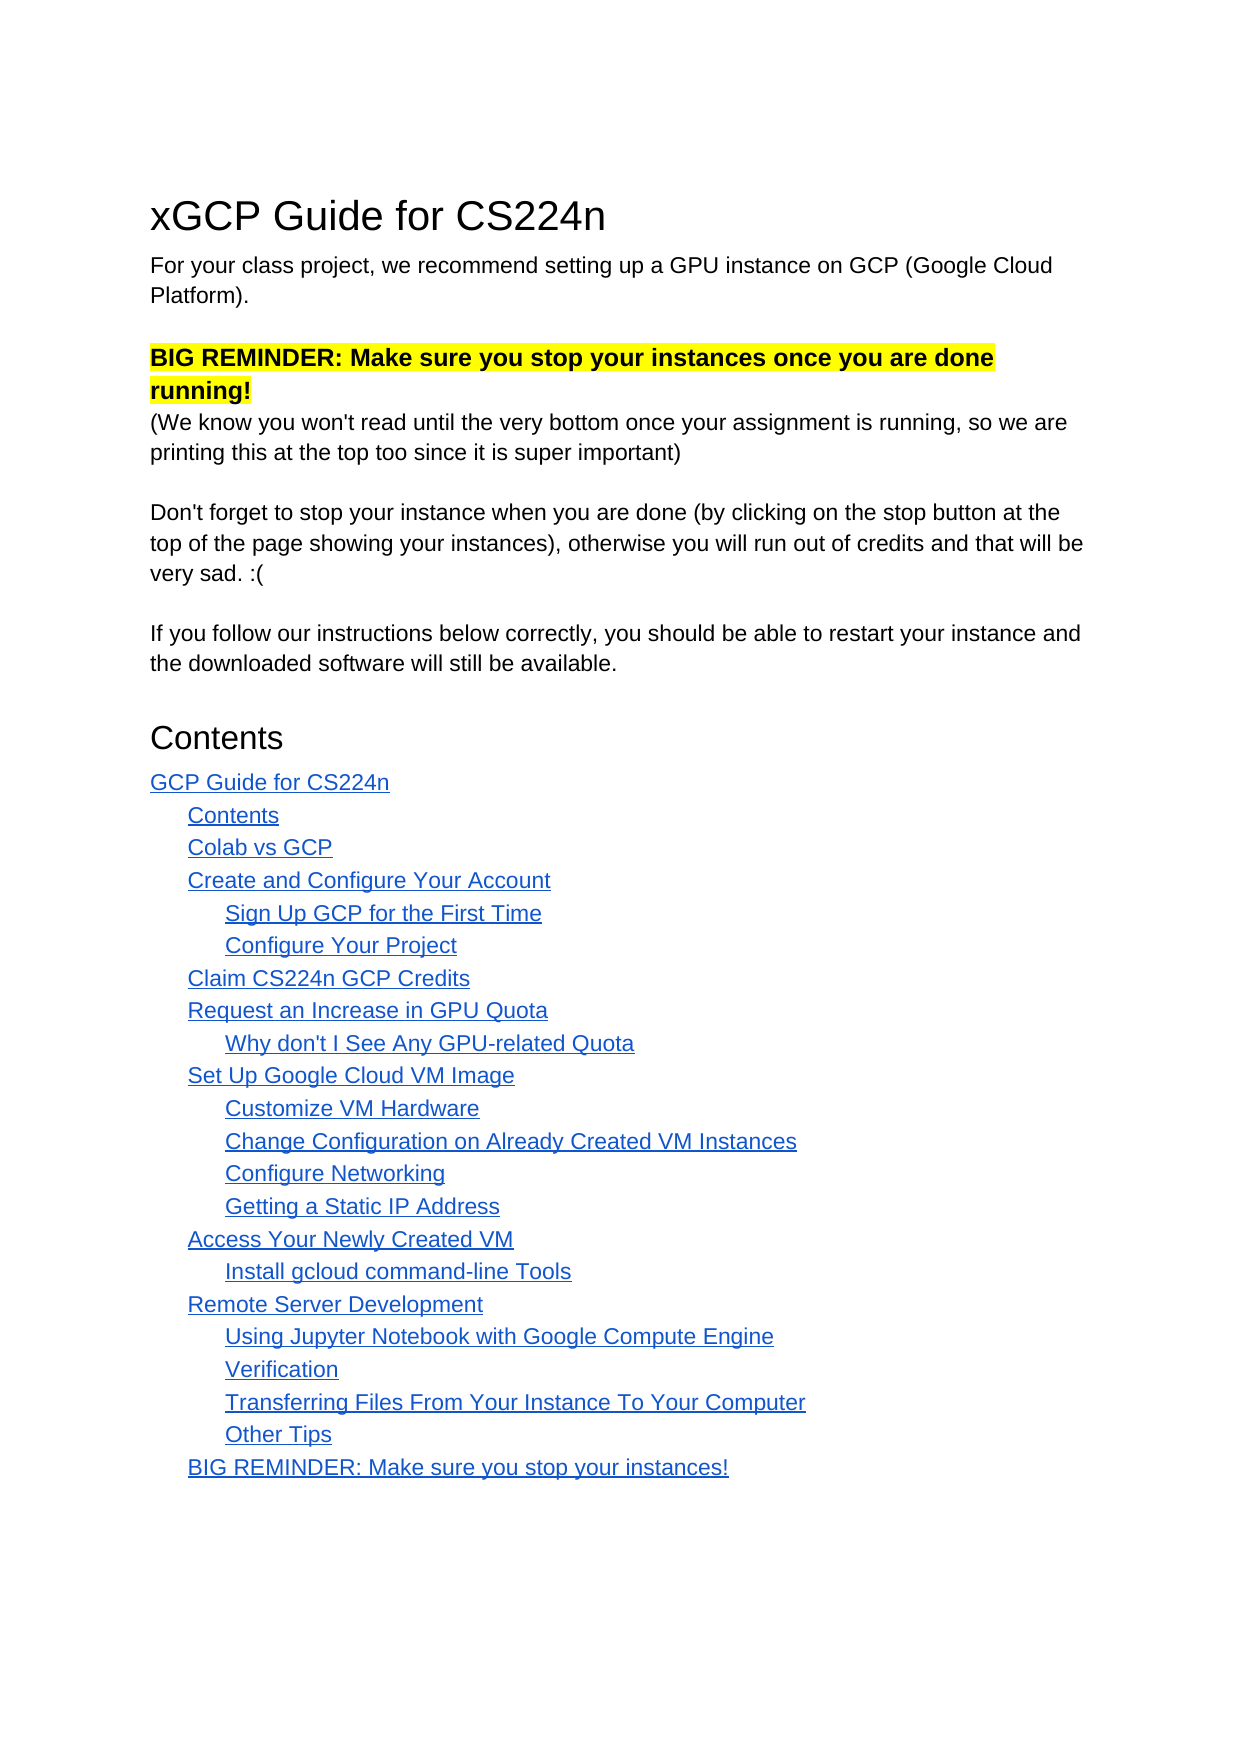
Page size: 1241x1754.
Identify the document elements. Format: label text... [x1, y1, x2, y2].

text Contents [187, 802, 1090, 828]
subtitle xGCP Guide for CS224n [150, 192, 999, 239]
text BIG REMINDER: Make sure you stop your instances once you are done running! [150, 343, 1090, 404]
text Verification [225, 1356, 1090, 1382]
text Create and Configure Your Account [187, 867, 1090, 893]
text For your class project, we recommend setting up a GPU instance on GCP (Google Cloud Platform). [150, 252, 1090, 309]
text Set Up Google Cloud VM Image [187, 1062, 1090, 1089]
text Configure Networking [225, 1160, 1090, 1187]
text Claim CS224n GCP Credits [187, 965, 1090, 991]
text Other Tips [225, 1421, 1090, 1447]
text BIG REMINDER: Make sure you stop your instances! [187, 1454, 1090, 1480]
text If you follow our instructions below correctly, you should be able to restart your instance and the downloaded software will still be available. [150, 620, 1090, 677]
text Customize VM Hardware [225, 1095, 1090, 1121]
text Don't forget to stop your instance when you are done (by clicking on the stop button at the top of the page showing your instances), otherwise you will run out of credits and that will be very sad. :( [150, 499, 1090, 586]
text Sign Up GCP for the First Time [225, 899, 1090, 926]
text GCP Guide for CS224n [150, 769, 1090, 795]
text Access Your Newly Created VM [187, 1226, 1090, 1252]
text (We know you won't read until the very bottom once your assignment is running, so we are printing this at the top too since it is super important) [150, 409, 1090, 465]
text Install gcloud command-line Tools [225, 1258, 1090, 1284]
text Getting a Static IP Address [225, 1193, 1090, 1219]
text Configure Your Project [225, 932, 1090, 958]
text Change Configuration on Already Created VM Instances [225, 1128, 1090, 1154]
text Why don't I See Any GPU-related Quota [225, 1030, 1090, 1056]
text Transferring Files From Your Instance To Your Computer [225, 1388, 1090, 1415]
text Colab vs GCP [187, 834, 1090, 861]
text Remote Server Development [187, 1291, 1090, 1317]
subtitle Contents [150, 718, 1090, 757]
text Request an Increase in GPU Quota [187, 997, 1090, 1024]
text Using Jupyter Notebook with Google Compute Engine [225, 1323, 1090, 1350]
